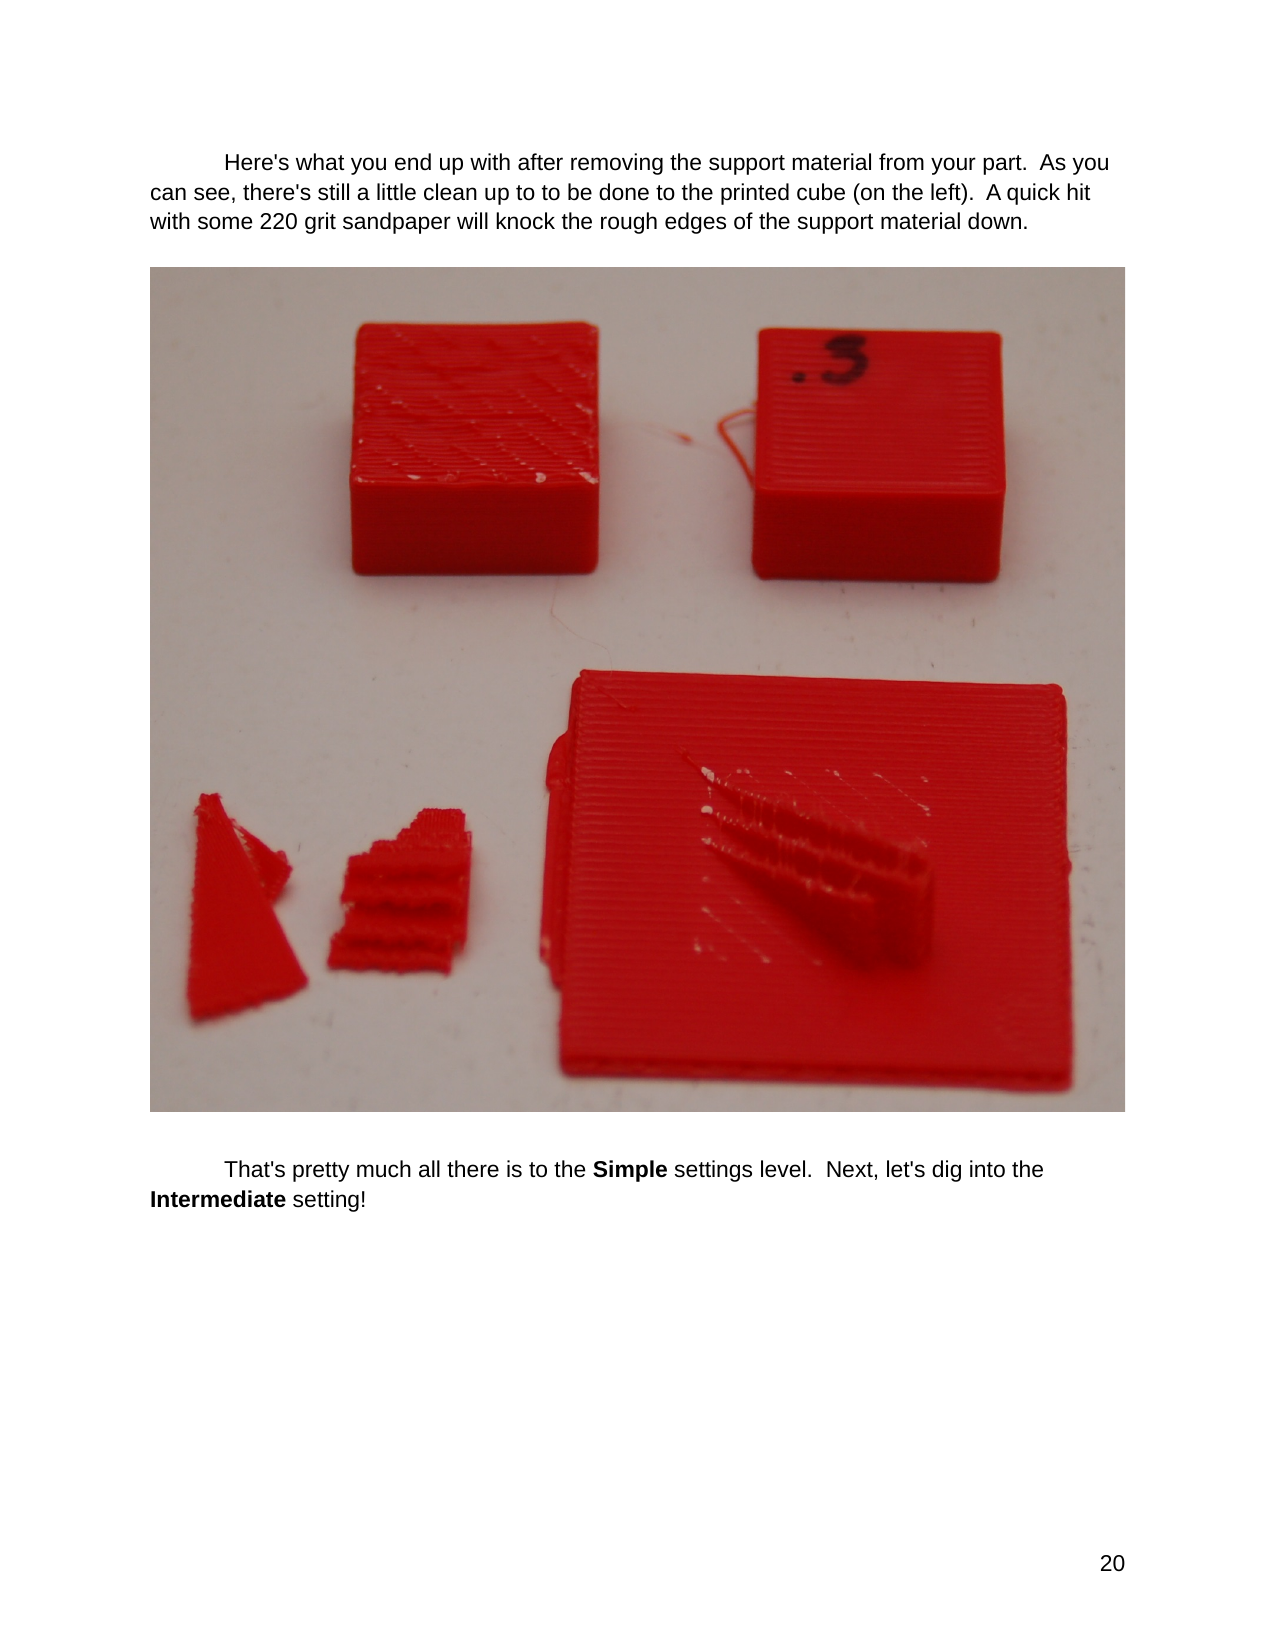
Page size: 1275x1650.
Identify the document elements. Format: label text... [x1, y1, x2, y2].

text Here's what you end up with after removing the support material from your part. As you can see, there's still a little clean up to to be done to the printed cube (on the left). A quick hit with some 220 grit sandpaper will knock the rough edges of the support material down. [150, 150, 1125, 234]
picture [150, 267, 1125, 1112]
text That's pretty much all there is to the Simple settings level. Next, let's dig into the Intermediate setting! [150, 1157, 1125, 1212]
